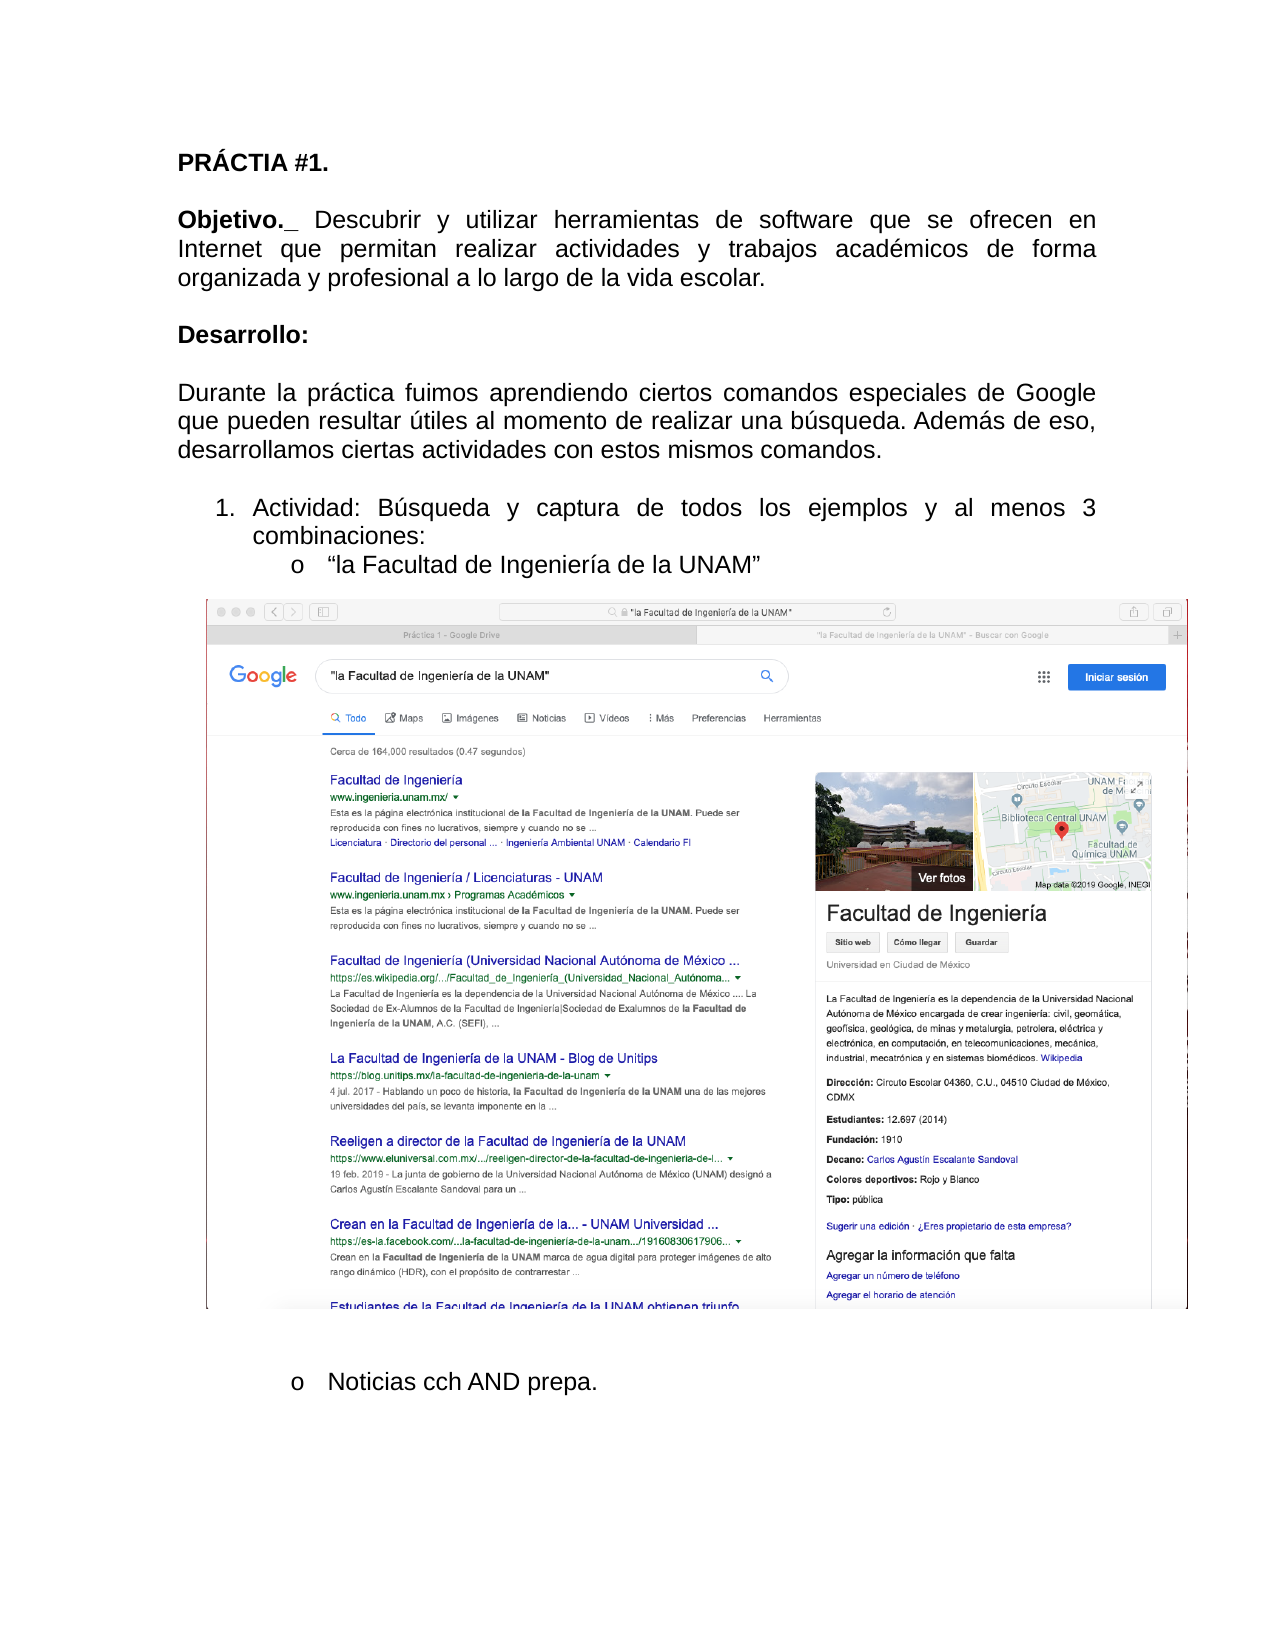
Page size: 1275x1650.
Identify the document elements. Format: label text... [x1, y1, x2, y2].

text Durante la práctica fuimos aprendiendo ciertos comandos especiales de Google que pueden resultar útiles al momento de realizar una búsqueda. Además de eso, desarrollamos ciertas actividades con estos mismos comandos. [177, 378, 1098, 464]
text Objetivo._ Descubrir y utilizar herramientas de software que se ofrecen en Internet que permitan realizar actividades y trabajos académicos de forma organizada y profesional a lo largo de la vida escolar. [177, 205, 1098, 291]
list “la Facultad de Ingeniería de la UNAM” [290, 550, 1098, 581]
text Desarrollo: [177, 320, 1098, 349]
list Noticias cch AND prepa. [290, 1366, 1098, 1397]
list Actividad: Búsqueda y captura de todos los ejemplos y al menos 3 combinaciones: [215, 493, 1098, 550]
text PRÁCTIA #1. [177, 148, 1098, 176]
